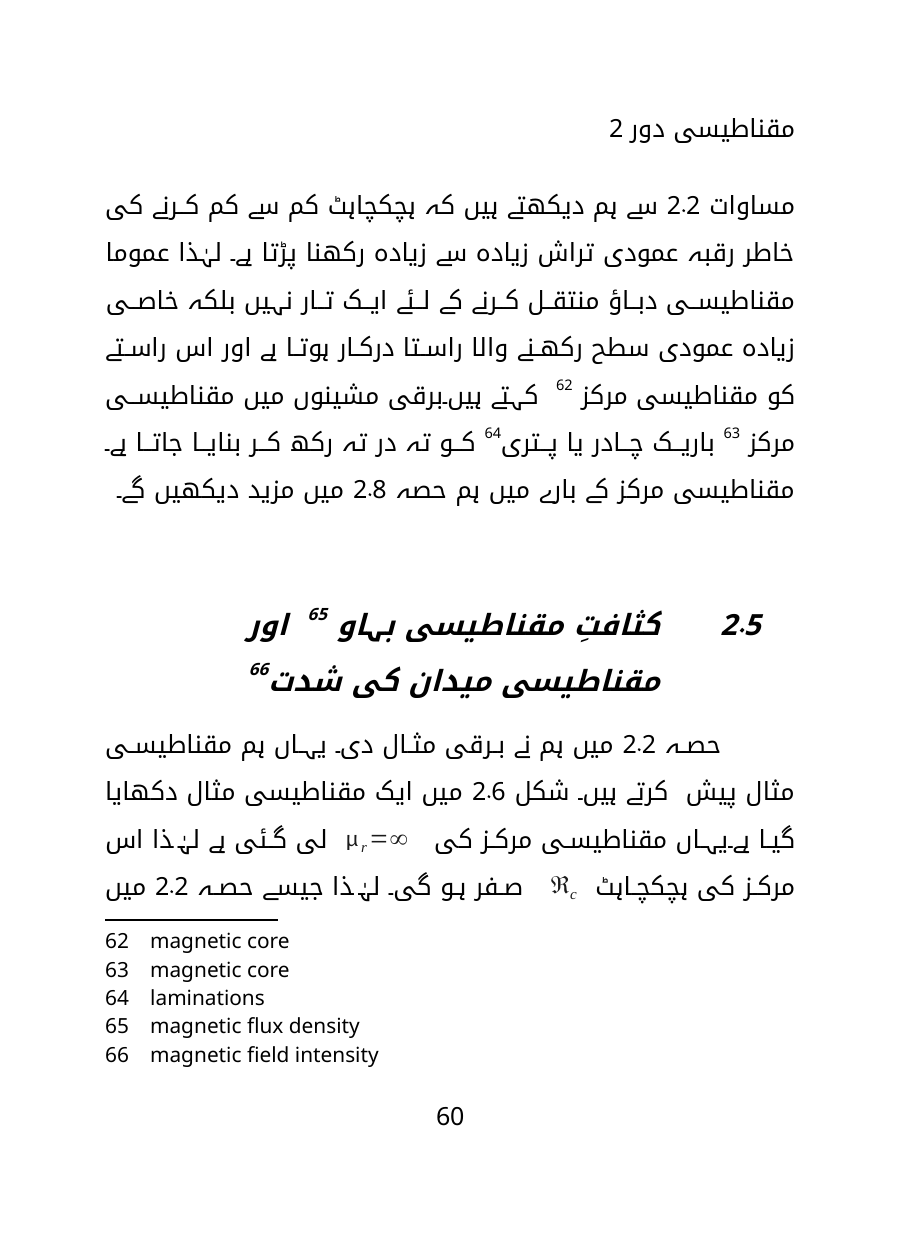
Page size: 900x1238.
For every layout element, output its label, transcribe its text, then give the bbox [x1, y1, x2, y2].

text magnetic core [105, 955, 795, 983]
text magnetic core [105, 926, 795, 955]
text laminations [105, 983, 795, 1012]
list magnetic field intensity [105, 1040, 795, 1068]
subtitle کثافتِ مقناطیسی بہاو اور مقناطیسی میدان کی شدت [105, 598, 720, 709]
list magnetic flux density [105, 1012, 795, 1040]
text بالکل برقی مثال کی طرح، مقناطیسی دباؤ کو کم ہچکچاہٹ والے راستے اس جگہ پہنچایا جاتا ہے جہاں اس کی ضرورت ہو۔ مساوات 2.2 سے ہم دیکھتے ہیں کہ ہچکچاہٹ، مقناطیسی نفوذ پذیریسے منسلک ہے ۔ کو عمومالکھا جاتا ہے جہاں کے برابر ہے۔ لوہا، کچھ دھاتیں اور چند جدید مصنوعی اشیاء ایسی ہیں جن کاہے۔ لہٰذا انہیں کو مقناطیسی دباؤ ایک جگہ سے دوسری جگہ پہنچانے کے لئے استعمال کیا جاتا ہے۔ البتہ کی مقدار اتنی نہیں ہے کہ اس سے بنی سلاخ کی ہچکچاہٹ ہر جگہ نظرانداز کی جا سکے۔ مساوات 2.2 سے ہم دیکھتے ہیں کہ ہچکچاہٹ کم سے کم کرنے کی خاطر رقبہ عمودی تراش زیادہ سے زیادہ رکھنا پڑتا ہے۔ لہٰذا عموما مقناطیسی دباؤ منتقل کرنے کے لئے ایک تار نہیں بلکہ خاصی زیادہ عمودی سطح رکھنے والا راستا درکار ہوتا ہے اور اس راستے کو مقناطیسی مرکز کہتے ہیں۔برقی مشینوں میں مقناطیسی مرکز باریک چادر یا پتری کو تہ در تہ رکھ کر بنایا جاتا ہے۔ مقناطیسی مرکز کے بارے میں ہم حصہ 2.8 میں مزید دیکھیں گے۔ [105, 182, 795, 514]
text حصہ 2.2 میں ہم نے برقی مثال دی۔ یہاں ہم مقناطیسی مثال پیش کرتے ہیں۔ شکل 2.6 میں ایک مقناطیسی مثال دکھایا گیا ہے۔یہاں مقناطیسی مرکز کی لی گئی ہے لہٰذا اس مرکز کی ہچکچاہٹ صفر ہو گی۔ لہٰذا جیسے حصہ 2.2 میں تانبہ کی تار استعمال کی گئی یہاں مقناطیسی مرکز کو مقناطیسی دباؤ ایک جگہ سے دوسری جگہ پہنچانے کے لئے استعمال کیا گیا ہے۔ اس شکل میں مقناطیسی دباؤ کو خلائی درز کی مزاحمتتک پہنچایا گیا ہے۔ [105, 721, 795, 911]
